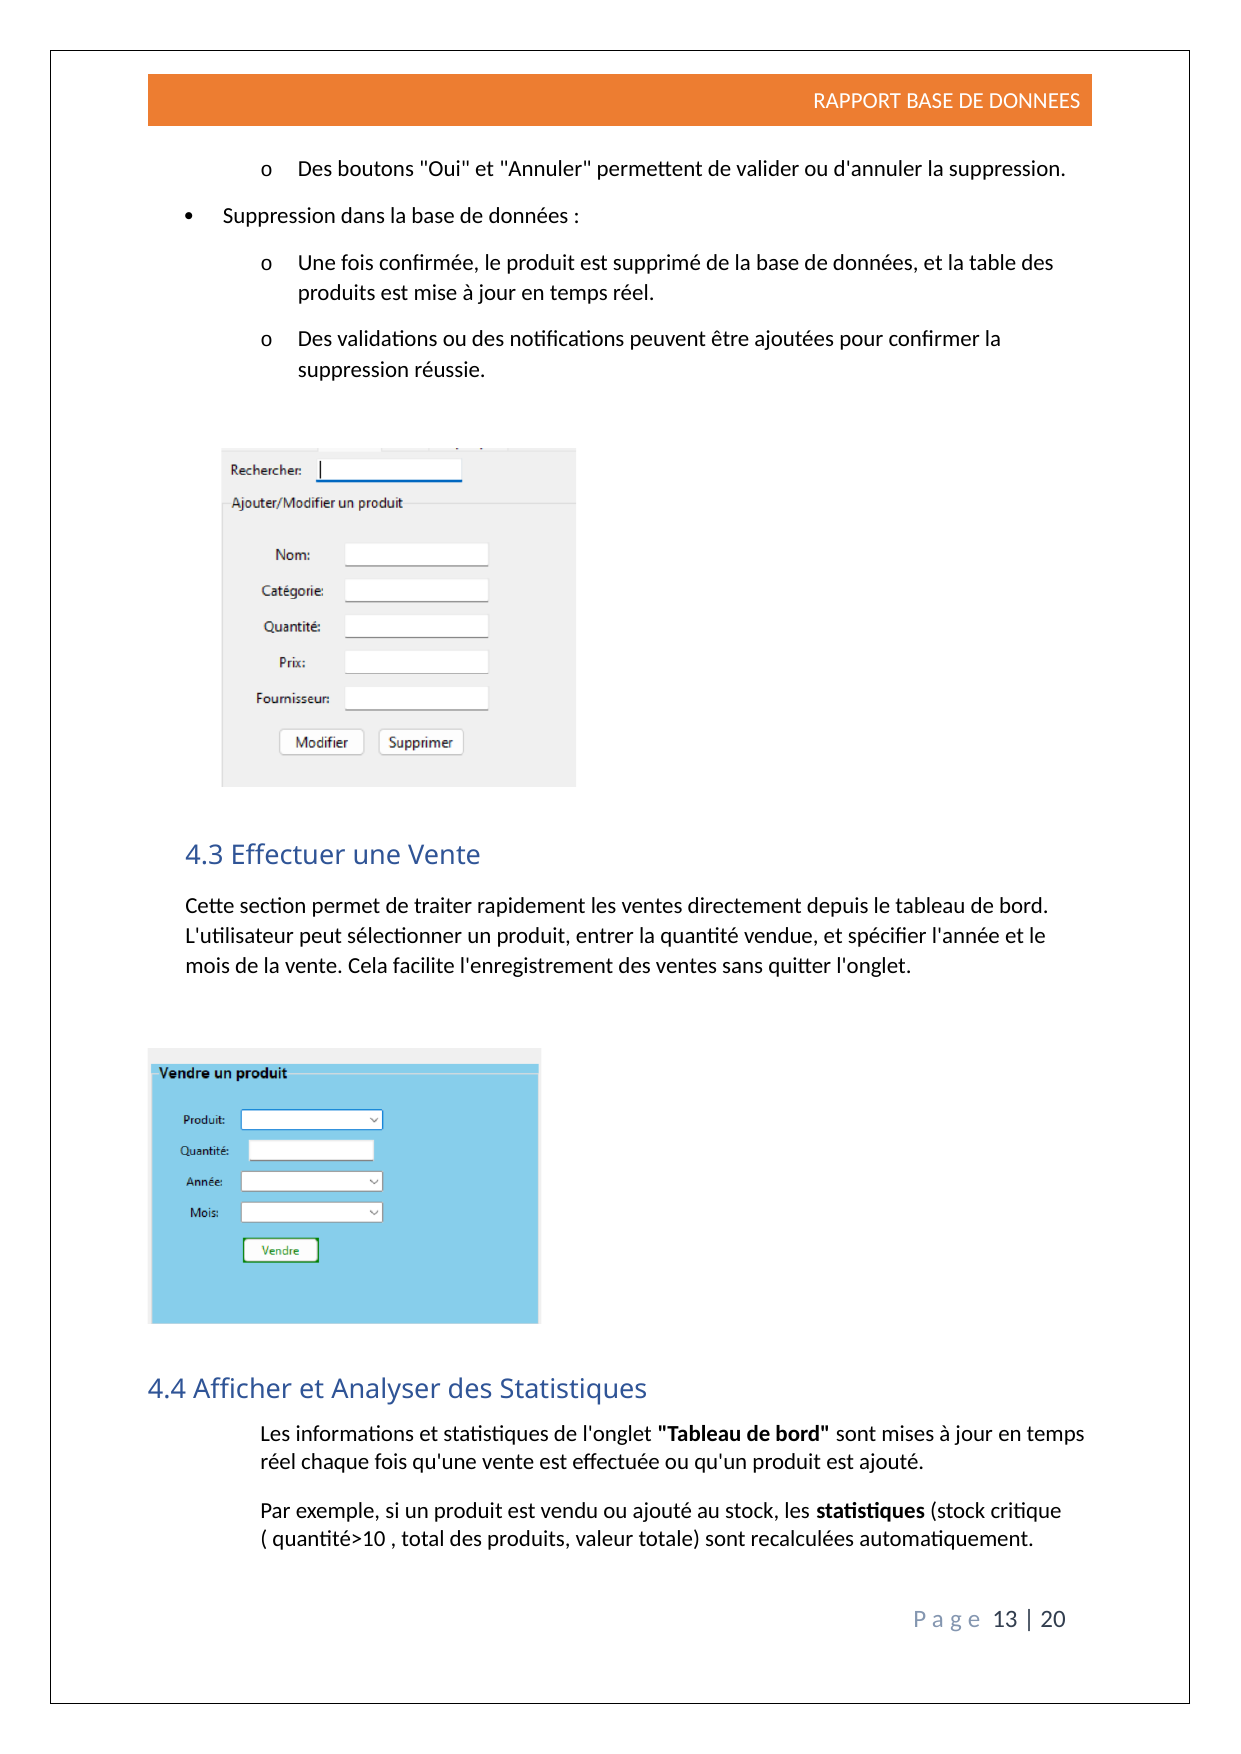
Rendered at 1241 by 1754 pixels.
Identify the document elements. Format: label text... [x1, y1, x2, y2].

text Cette section permet de traiter rapidement les ventes directement depuis le tableau de bord. L'utilisateur peut sélectionner un produit, entrer la quantité vendue, et spécifier l'année et le mois de la vente. Cela facilite l'enregistrement des ventes sans quitter l'onglet. [185, 891, 1092, 979]
list Des validations ou des notifications peuvent être ajoutées pour confirmer la suppression réussie. [260, 324, 1092, 383]
text Par exemple, si un produit est vendu ou ajouté au stock, les statistiques (stock critique ( quantité>10 , total des produits, valeur totale) sont recalculées automatiquement. [260, 1496, 1092, 1552]
text Les informations et statistiques de l'onglet "Tableau de bord" sont mises à jour en temps réel chaque fois qu'une vente est effectuée ou qu'un produit est ajouté. [260, 1419, 1092, 1475]
subtitle 4.4 Afficher et Analyser des Statistiques [148, 1369, 1092, 1406]
text 4.3 Effectuer une Vente [185, 805, 1092, 872]
list Suppression dans la base de données : [185, 201, 1092, 229]
list Des boutons "Oui" et "Annuler" permettent de valider ou d'annuler la suppression. [260, 154, 1092, 182]
list Une fois confirmée, le produit est supprimé de la base de données, et la table des produits est mise à jour en temps réel. [260, 248, 1092, 306]
